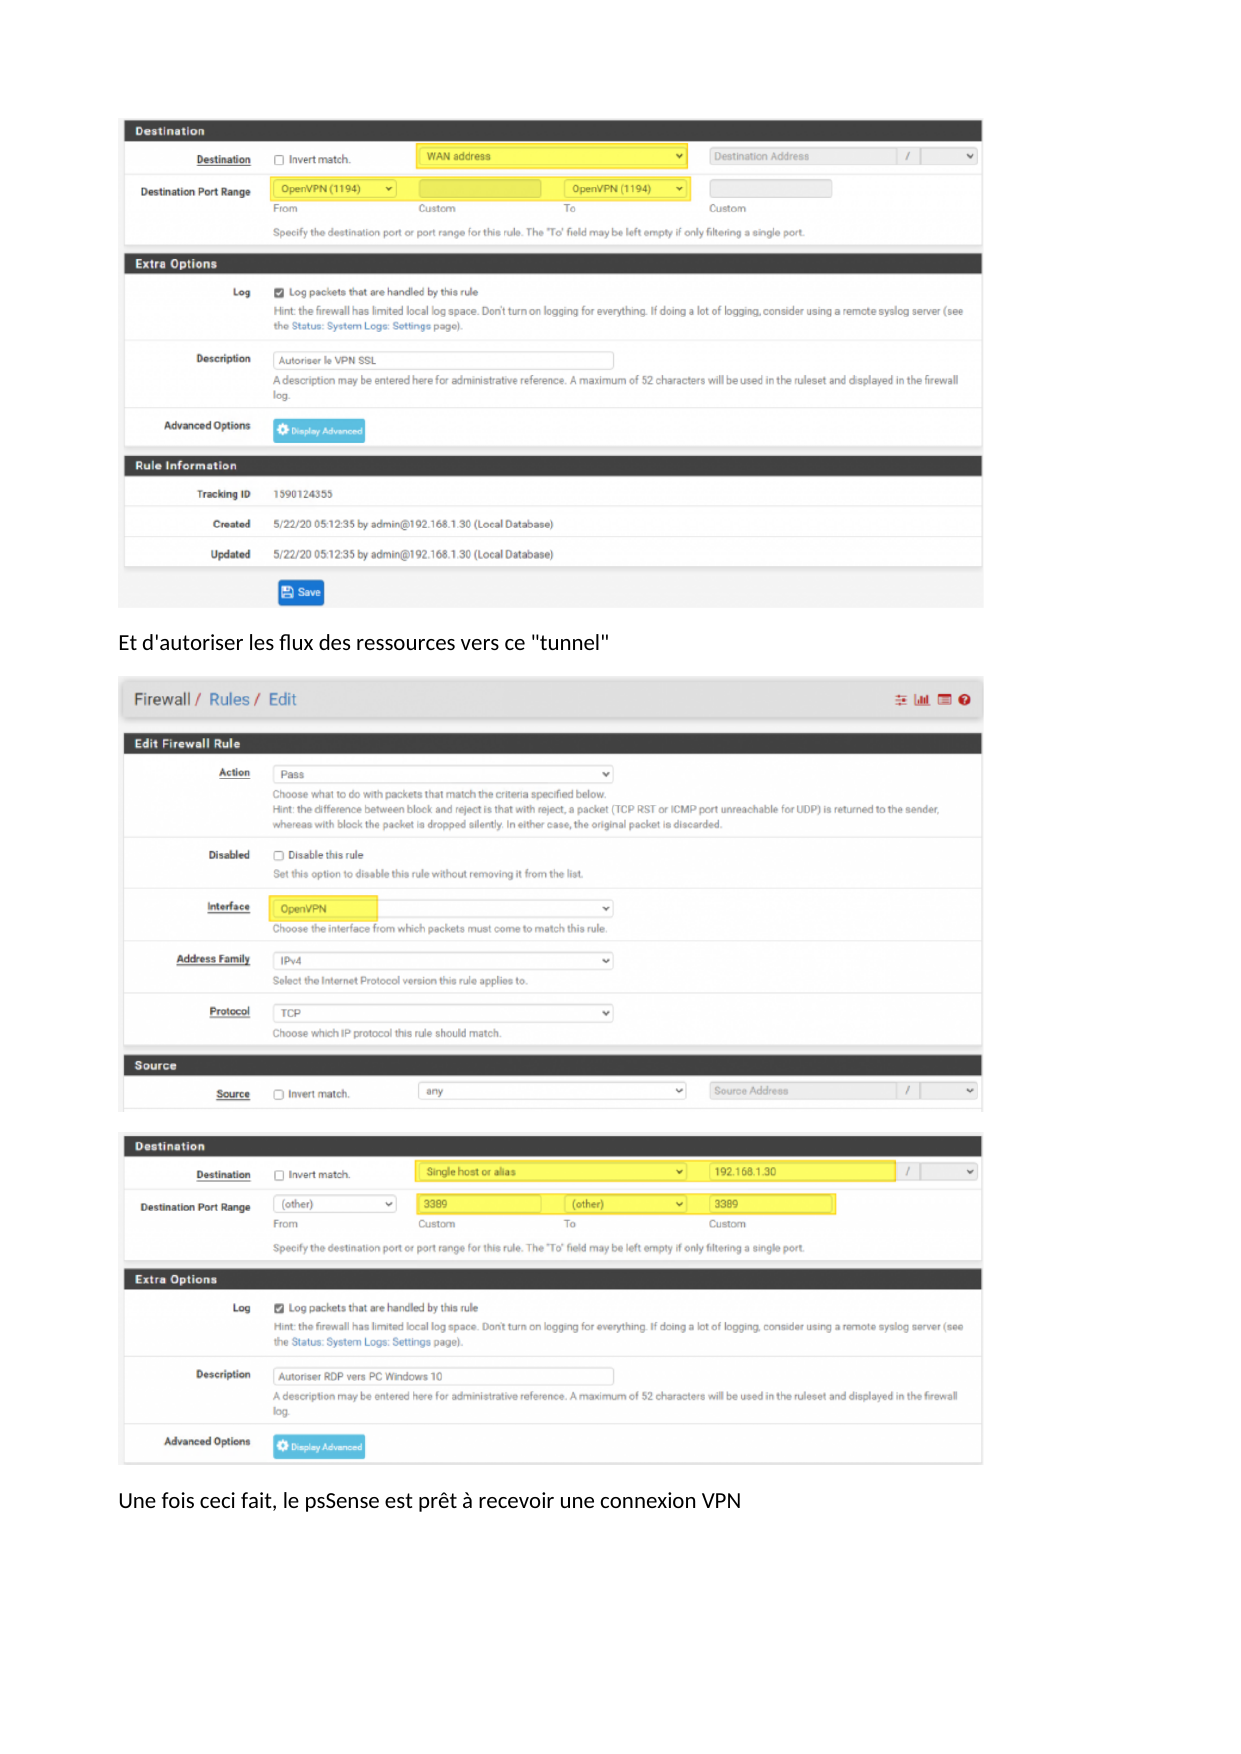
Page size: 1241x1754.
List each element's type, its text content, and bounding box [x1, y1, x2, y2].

text Et d'autoriser les flux des ressources vers ce "tunnel" [118, 628, 1122, 656]
text Une fois ceci fait, le psSense est prêt à recevoir une connexion VPN [118, 1486, 1122, 1514]
